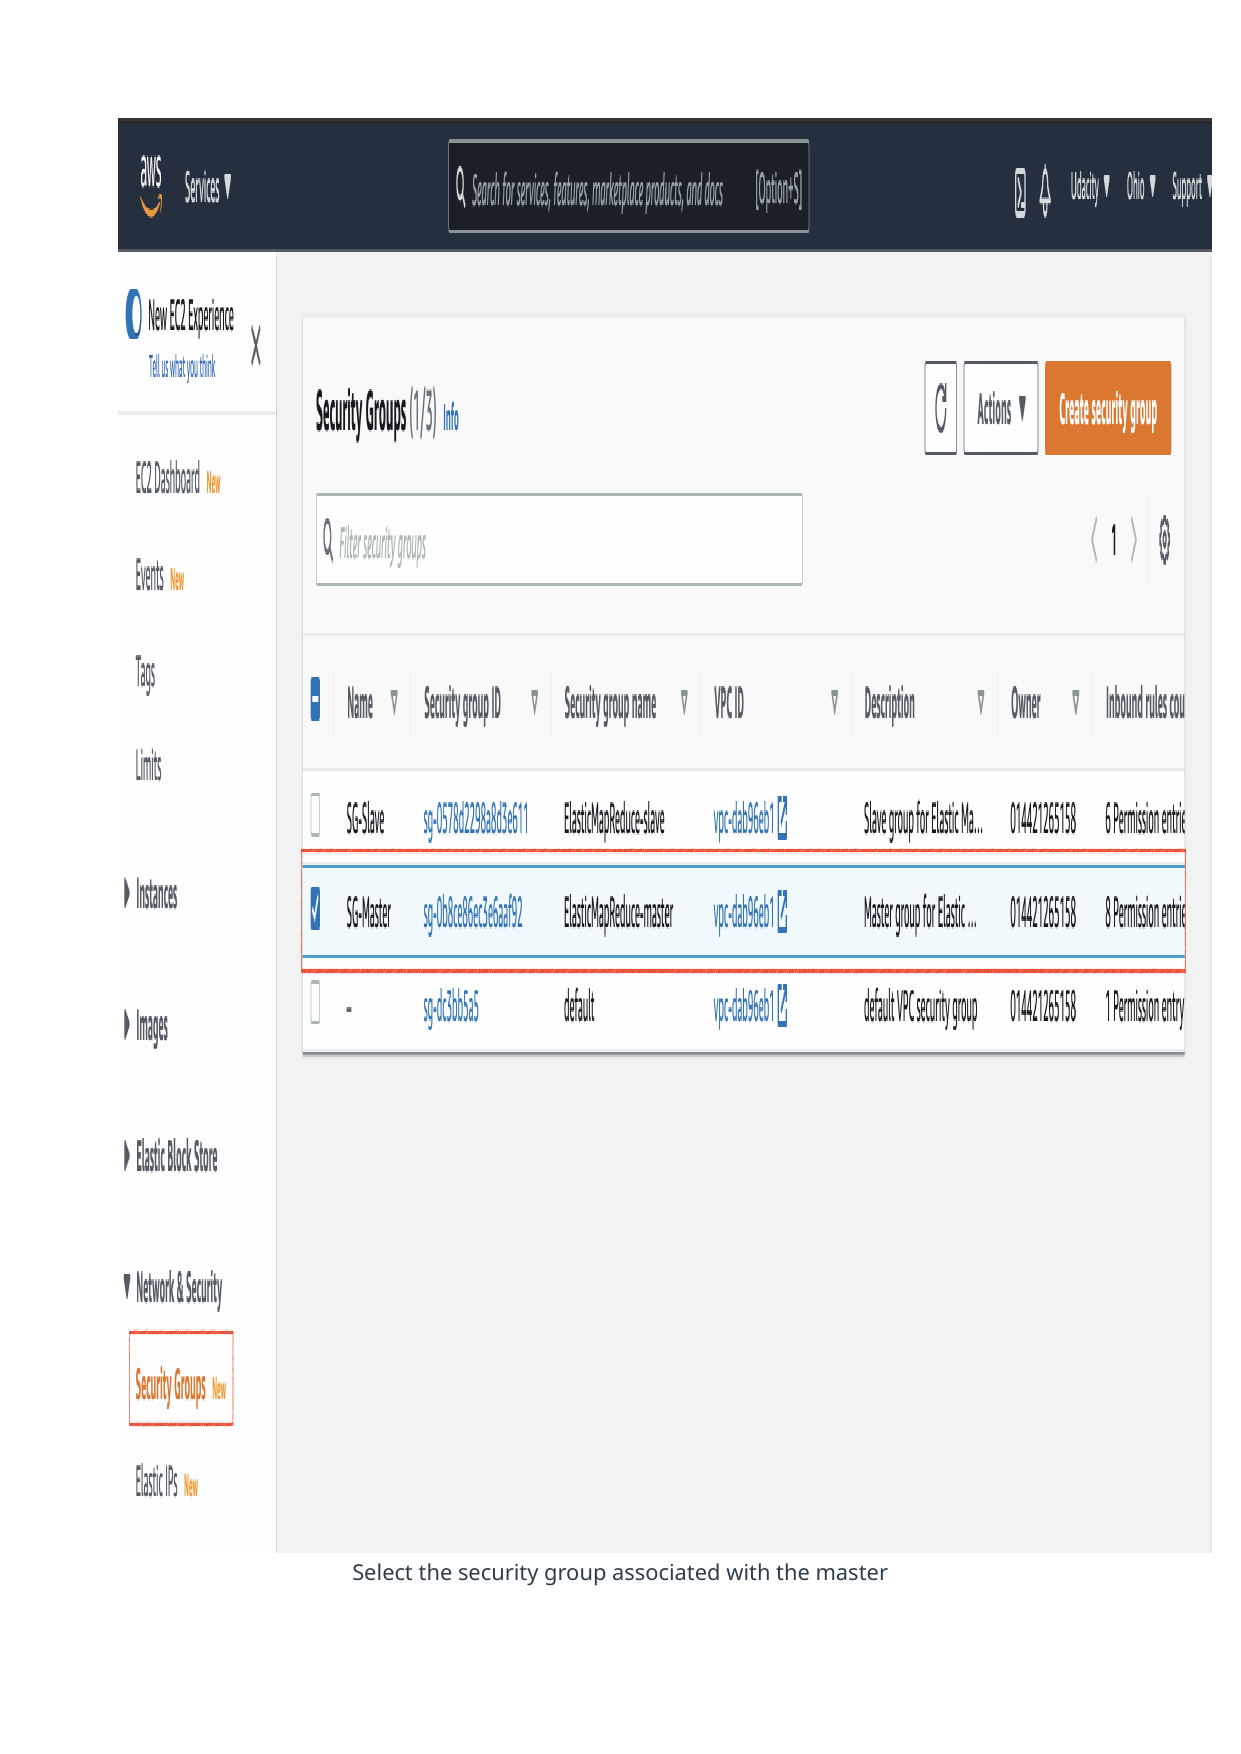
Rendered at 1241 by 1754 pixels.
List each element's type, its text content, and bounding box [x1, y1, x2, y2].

picture [118, 118, 1212, 1553]
text Select the security group associated with the master [118, 1557, 1122, 1587]
